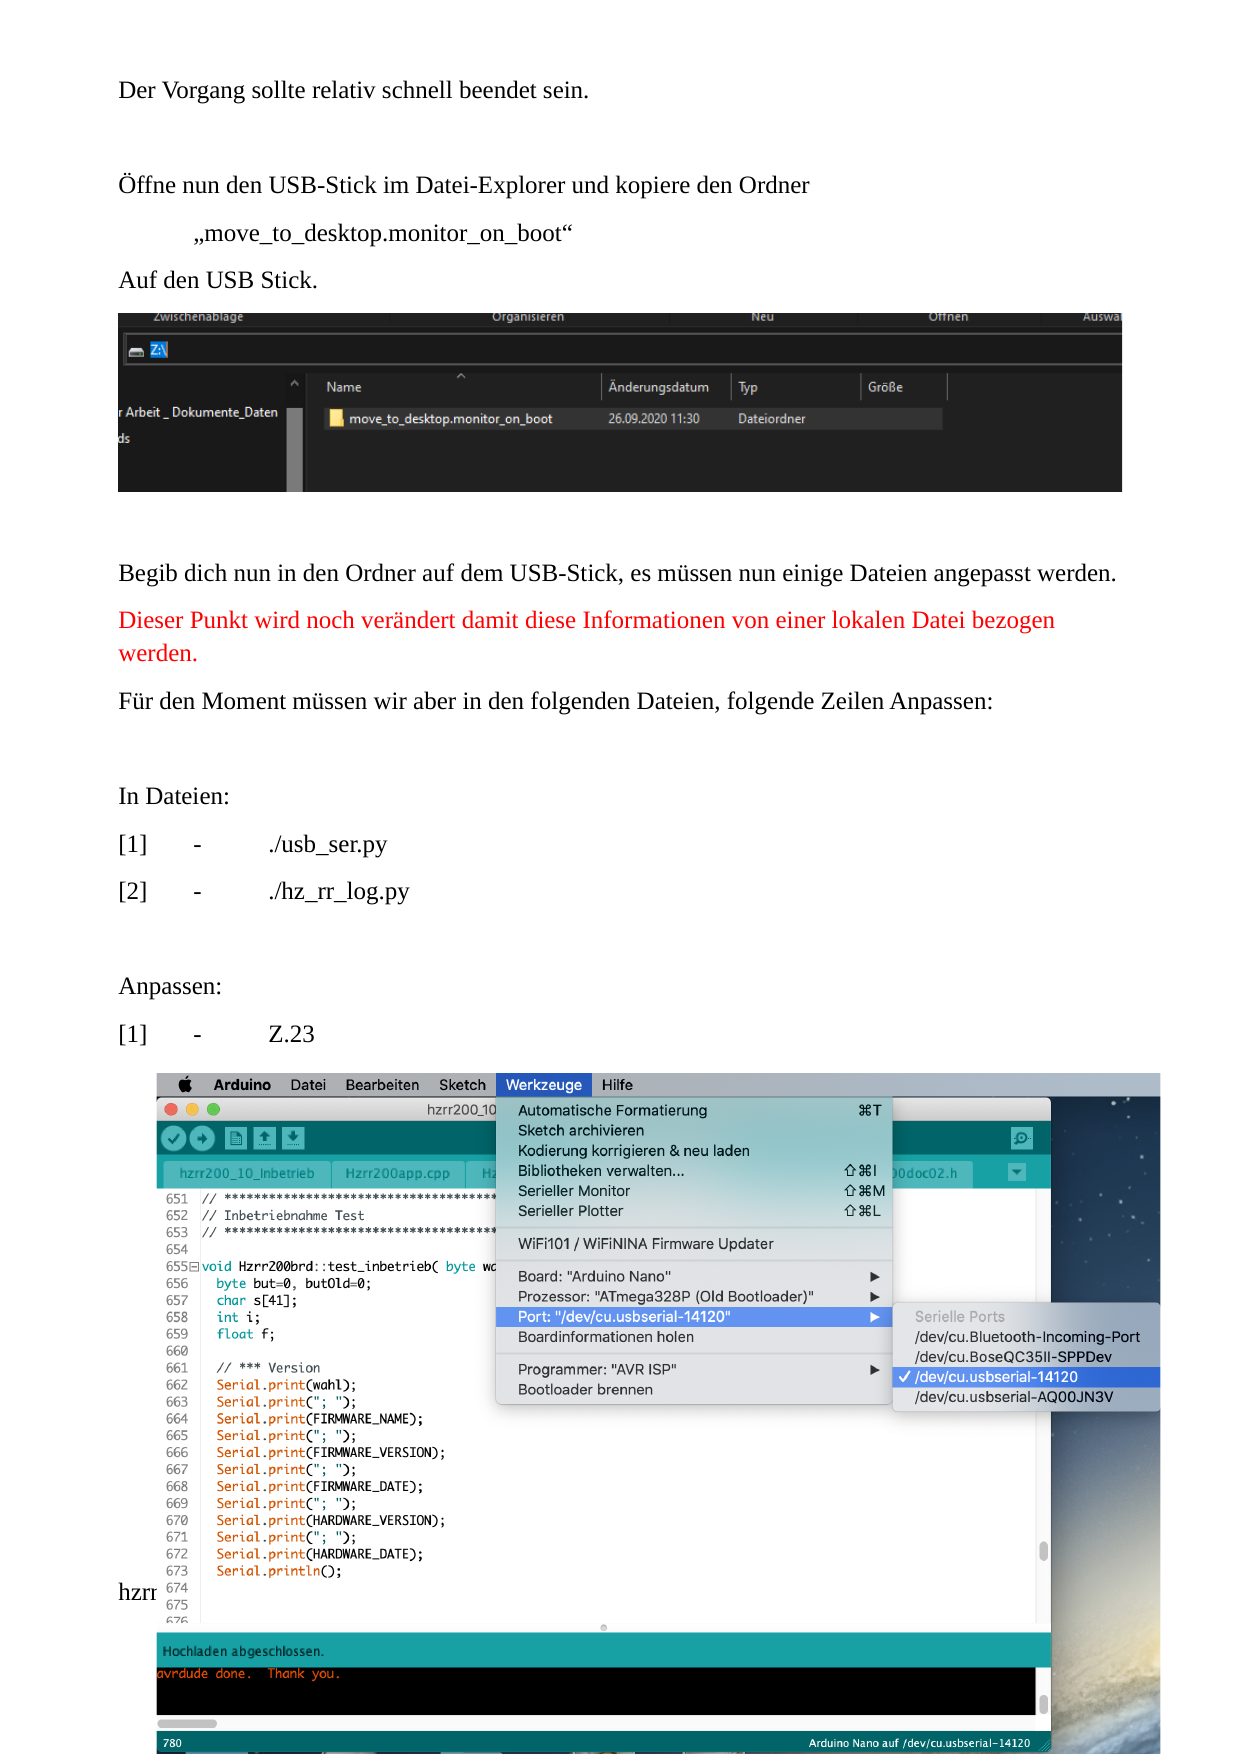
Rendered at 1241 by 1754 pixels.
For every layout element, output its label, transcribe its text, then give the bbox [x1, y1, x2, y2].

text [2] - ./hz_rr_log.py [118, 876, 1122, 905]
text „move_to_desktop.monitor_on_boot“ [118, 218, 1122, 247]
text Auf den USB Stick. [118, 265, 1122, 294]
text Der Vorgang sollte relativ schnell beendet sein. [118, 75, 1122, 104]
text Für den Moment müssen wir aber in den folgenden Dateien, folgende Zeilen Anpassen: [118, 686, 1122, 714]
text [1] - ./usb_ser.py [118, 829, 1122, 857]
text Öffne nun den USB-Stick im Datei-Explorer und kopiere den Ordner [118, 170, 1122, 199]
text Anpassen: [118, 971, 1122, 1000]
text [1] - Z.23 [118, 1019, 1122, 1048]
text Begib dich nun in den Ordner auf dem USB-Stick, es müssen nun einige Dateien angepasst werden. [118, 558, 1122, 586]
text In Dateien: [118, 781, 1122, 810]
text Dieser Punkt wird noch verändert damit diese Informationen von einer lokalen Datei bezogen werden. [118, 605, 1122, 667]
